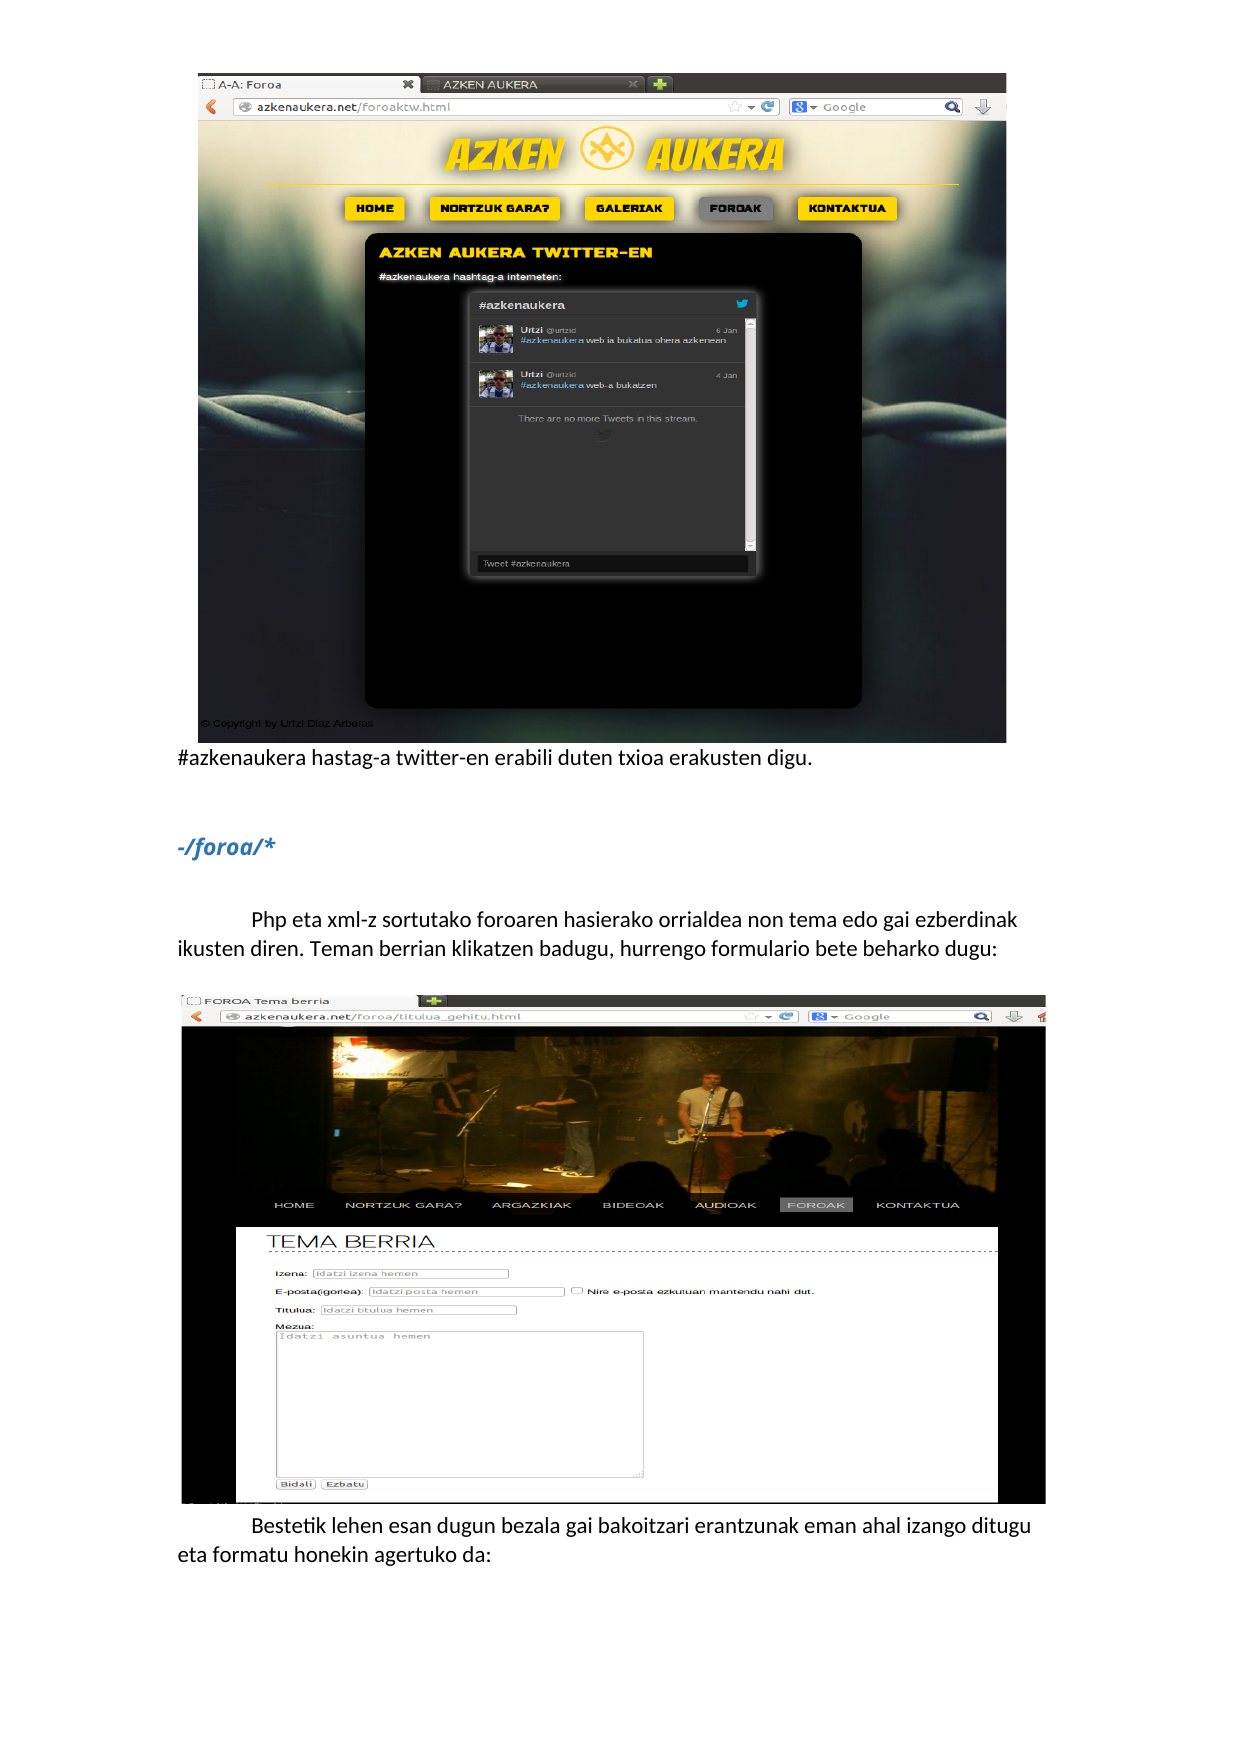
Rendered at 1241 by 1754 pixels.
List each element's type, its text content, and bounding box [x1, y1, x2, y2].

text Bestetik lehen esan dugun bezala gai bakoitzari erantzunak eman ahal izango ditugu eta formatu honekin agertuko da: [177, 1511, 1063, 1568]
text Php eta xml-z sortutako foroaren hasierako orrialdea non tema edo gai ezberdinak ikusten diren. Teman berrian klikatzen badugu, hurrengo formulario bete beharko dugu: [177, 905, 1063, 962]
picture [181, 995, 1046, 1504]
text #azkenaukera hastag-a twitter-en erabili duten txioa erakusten digu. [177, 739, 1063, 771]
picture [198, 73, 1007, 743]
subtitle -/foroa/* [177, 831, 1063, 862]
